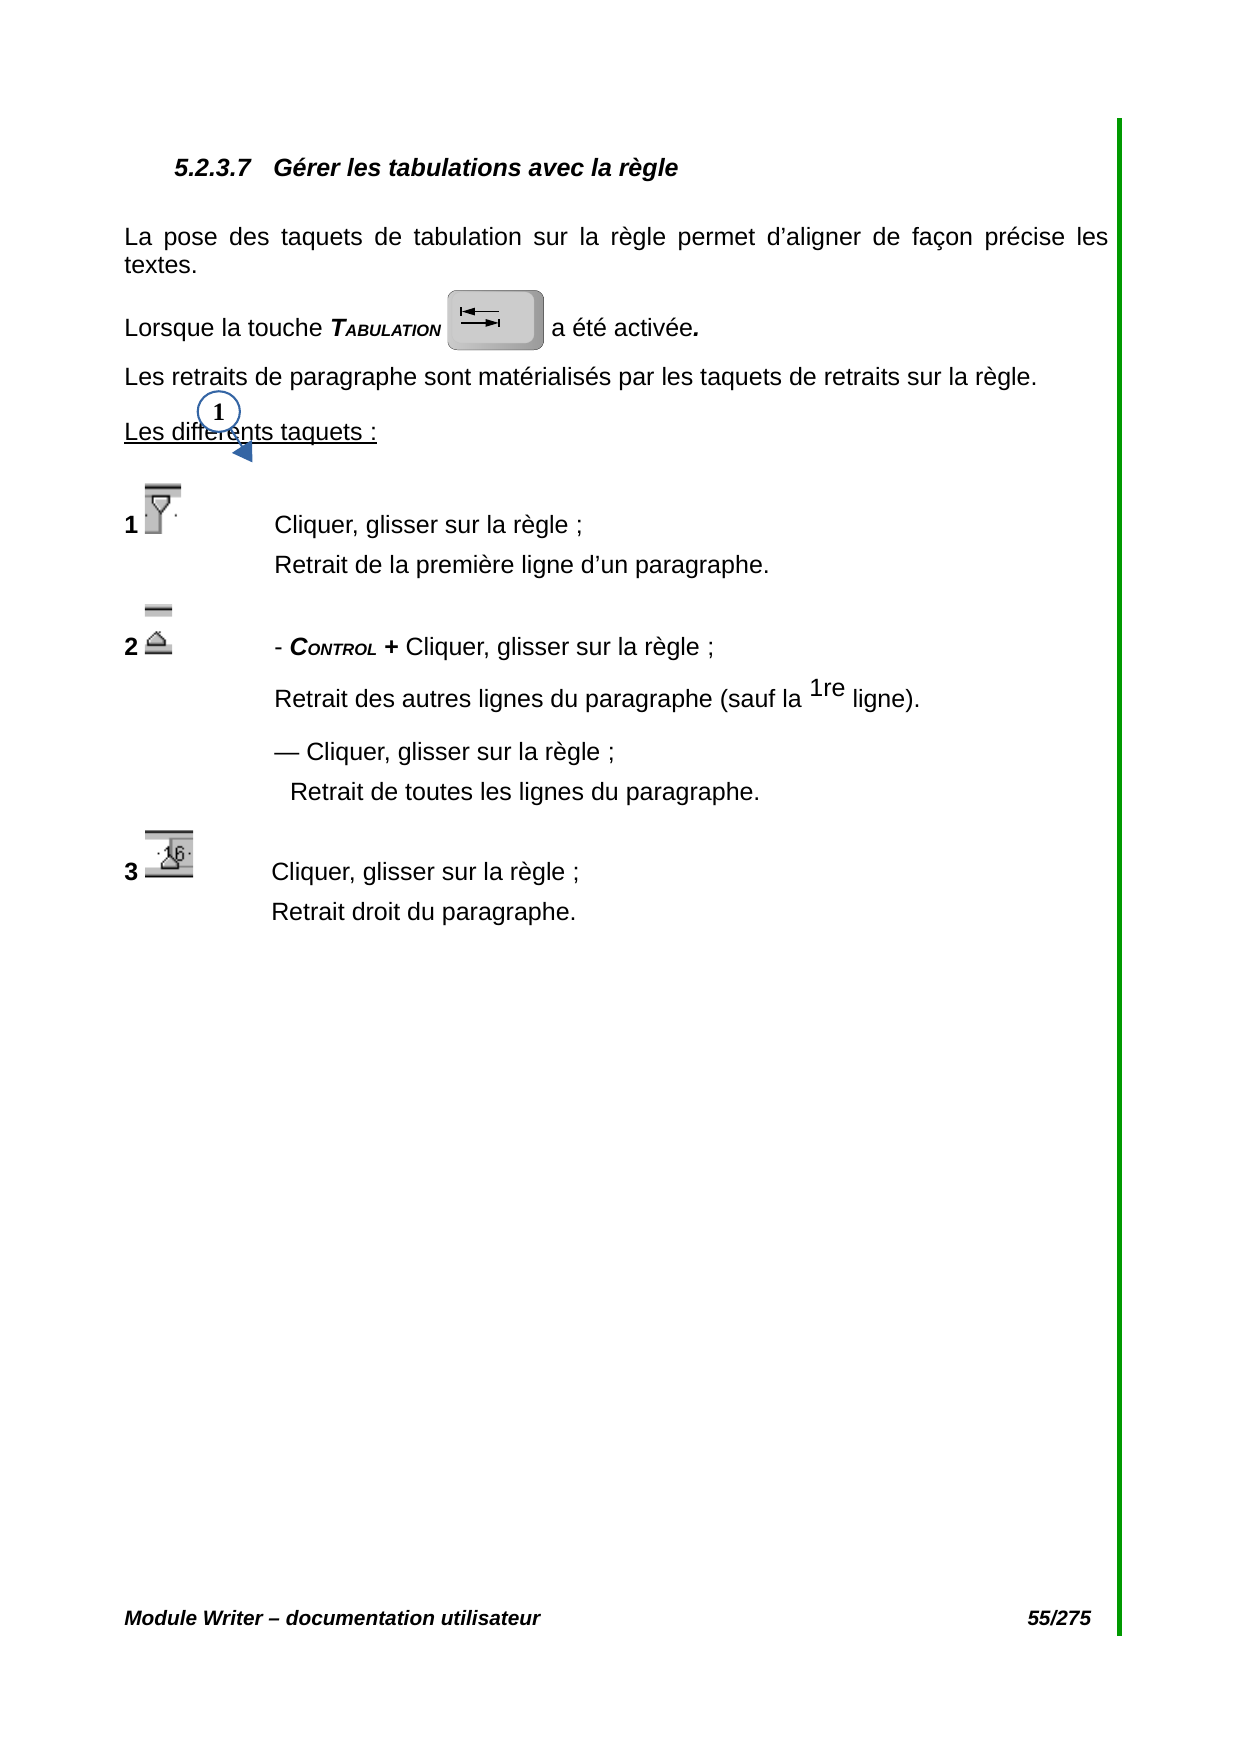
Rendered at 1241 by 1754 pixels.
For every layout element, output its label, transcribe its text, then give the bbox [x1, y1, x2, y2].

text 1 Cliquer, glisser sur la règle ; [124, 483, 1111, 539]
text a été activée. [534, 290, 1111, 351]
text Les différents taquets : [236, 418, 1111, 446]
text Les retraits de paragraphe sont matérialisés par les taquets de retraits sur la règle. [124, 362, 1111, 390]
text 2 - Control + Cliquer, glisser sur la règle ; [124, 604, 1111, 661]
text La pose des taquets de tabulation sur la règle permet d’aligner de façon précise les textes. [124, 223, 1111, 278]
text Retrait de la première ligne d’un paragraphe. [204, 551, 1111, 579]
text Lorsque la touche Tabulation [124, 290, 457, 351]
subtitle Gérer les tabulations avec la règle [174, 153, 1111, 181]
text Retrait droit du paragraphe. [271, 898, 1111, 926]
text Les différents taquets : [124, 418, 237, 442]
text 3 Cliquer, glisser sur la règle ; [124, 831, 1111, 886]
text Retrait des autres lignes du paragraphe (sauf la 1re ligne). [143, 673, 1111, 712]
text — Cliquer, glisser sur la règle ; [274, 737, 1111, 765]
text Retrait de toutes les lignes du paragraphe. [290, 778, 1111, 806]
